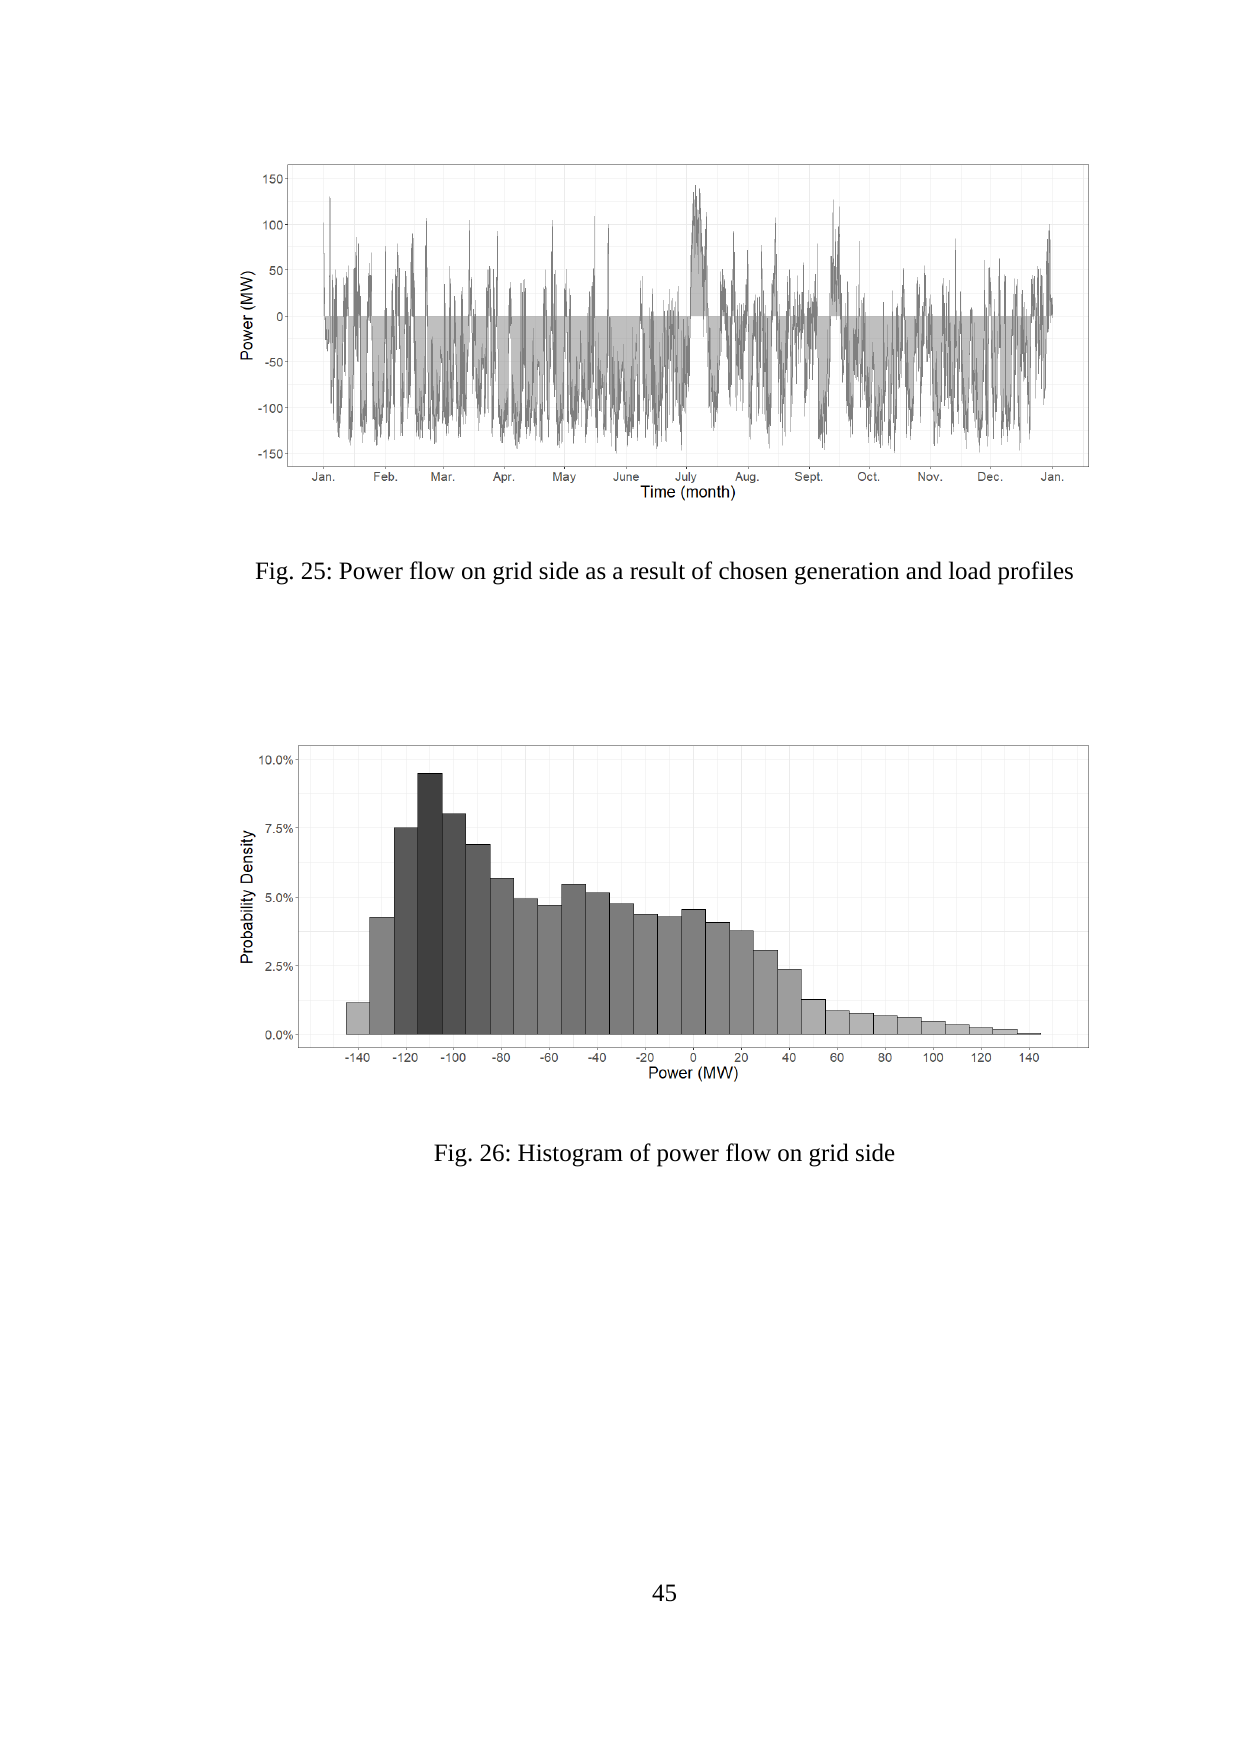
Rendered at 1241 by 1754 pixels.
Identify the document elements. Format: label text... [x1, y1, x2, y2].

text Fig. 25: Power flow on grid side as a result of chosen generation and load profiles [236, 556, 1093, 585]
picture [236, 741, 1093, 1084]
text Fig. 26: Histogram of power flow on grid side [236, 1138, 1093, 1166]
picture [236, 160, 1093, 503]
